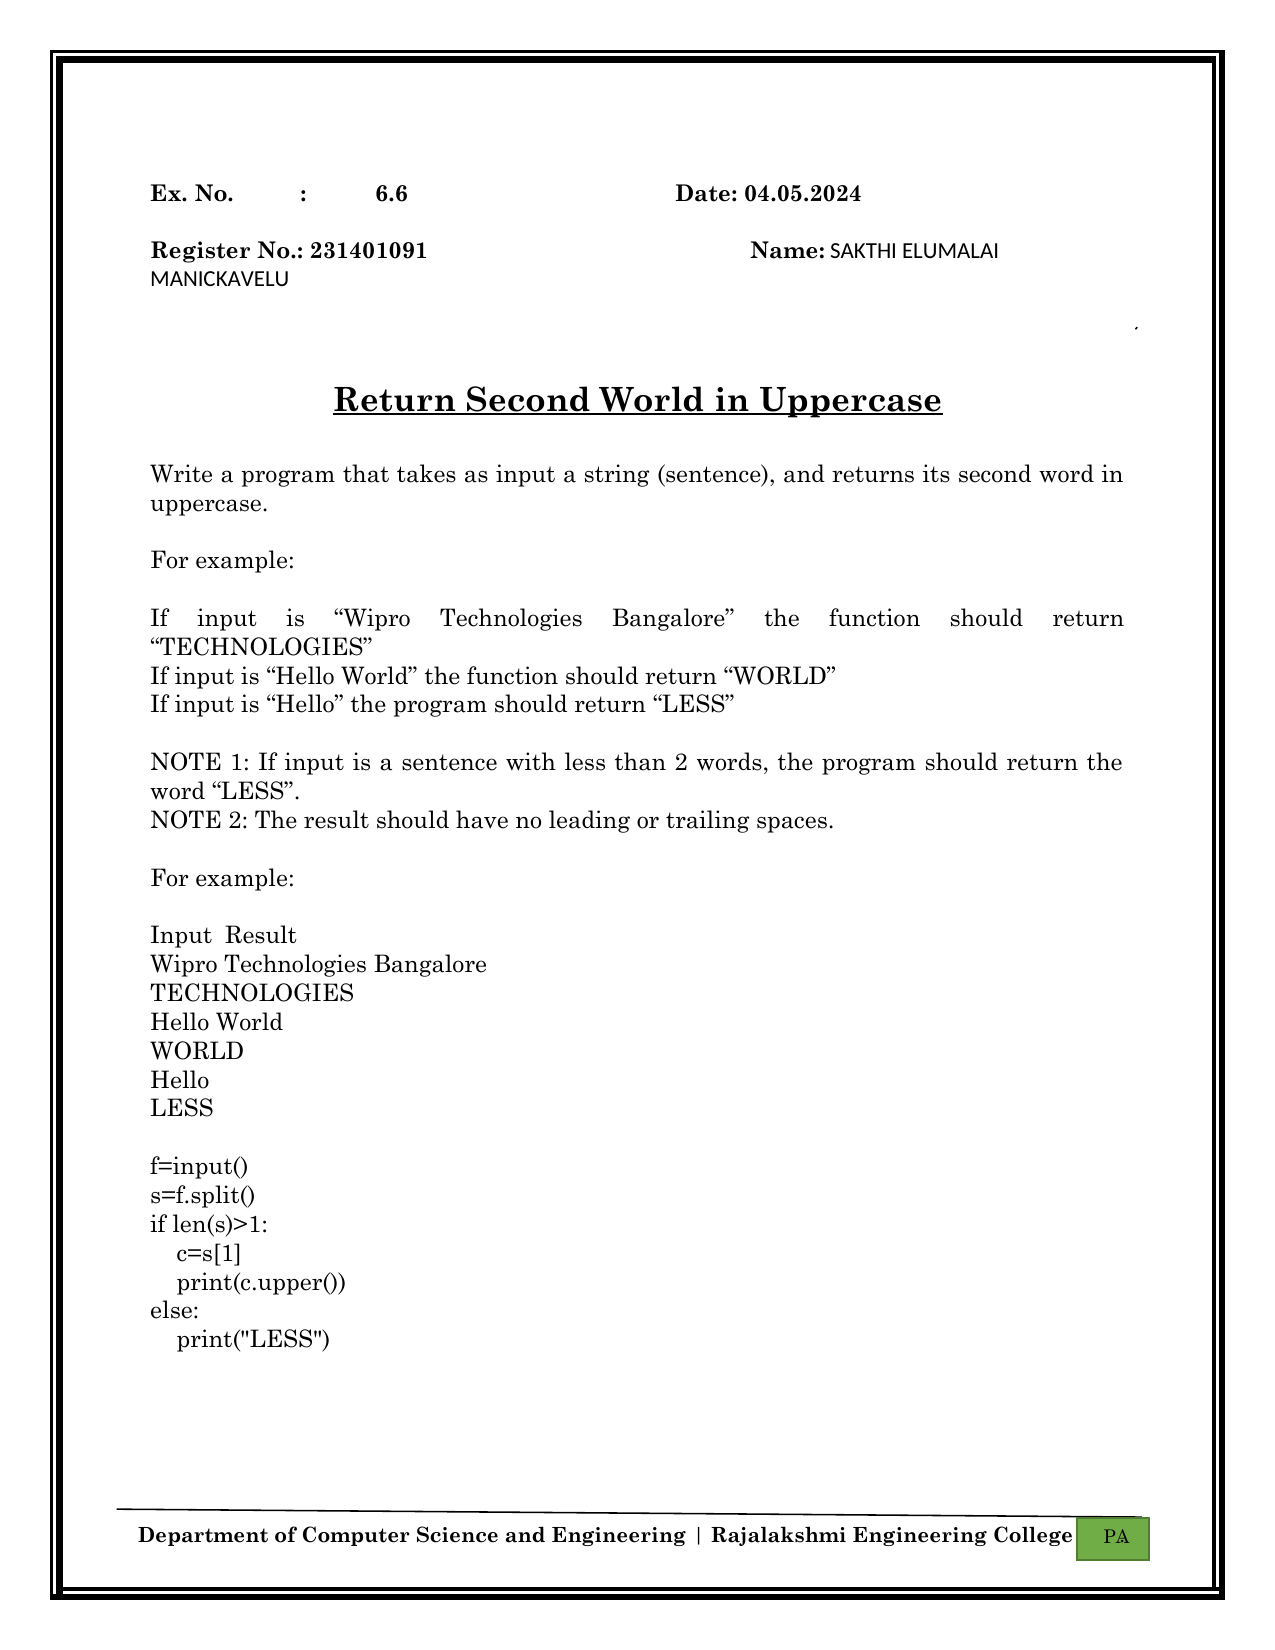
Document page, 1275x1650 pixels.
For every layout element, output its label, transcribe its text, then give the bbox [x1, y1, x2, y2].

text For example: [150, 545, 1125, 574]
text c=s[1] [150, 1237, 1125, 1266]
text else: [150, 1295, 1125, 1324]
text Return Second World in Uppercase [150, 378, 1125, 418]
text WORLD [150, 1036, 1125, 1064]
text print(c.upper()) [150, 1266, 1125, 1295]
text Register No.: 231401091 Name: SAKTHI ELUMALAI MANICKAVELU [150, 236, 1125, 292]
text Hello World [150, 1007, 1125, 1036]
text Ex. No. : 6.6 Date: 04.05.2024 [150, 179, 1125, 207]
text print("LESS") [150, 1324, 1125, 1353]
text s=f.split() [150, 1180, 1125, 1209]
text If input is “Hello World” the function should return “WORLD” [150, 660, 1125, 689]
text If input is “Wipro Technologies Bangalore” the function should return “TECHNOLOGIES” [150, 603, 1125, 660]
text NOTE 2: The result should have no leading or trailing spaces. [150, 805, 1125, 833]
text If input is “Hello” the program should return “LESS” [150, 689, 1125, 718]
text Hello [150, 1064, 1125, 1093]
text LESS [150, 1093, 1125, 1122]
text Wipro Technologies Bangalore [150, 949, 1125, 978]
text TECHNOLOGIES [150, 978, 1125, 1007]
text NOTE 1: If input is a sentence with less than 2 words, the program should return the word “LESS”. [150, 747, 1125, 805]
text Input Result [150, 920, 1125, 949]
text For example: [150, 862, 1125, 891]
text if len(s)>1: [150, 1209, 1125, 1237]
text f=input() [150, 1151, 1125, 1180]
text Write a program that takes as input a string (sentence), and returns its second word in uppercase. [150, 458, 1125, 516]
